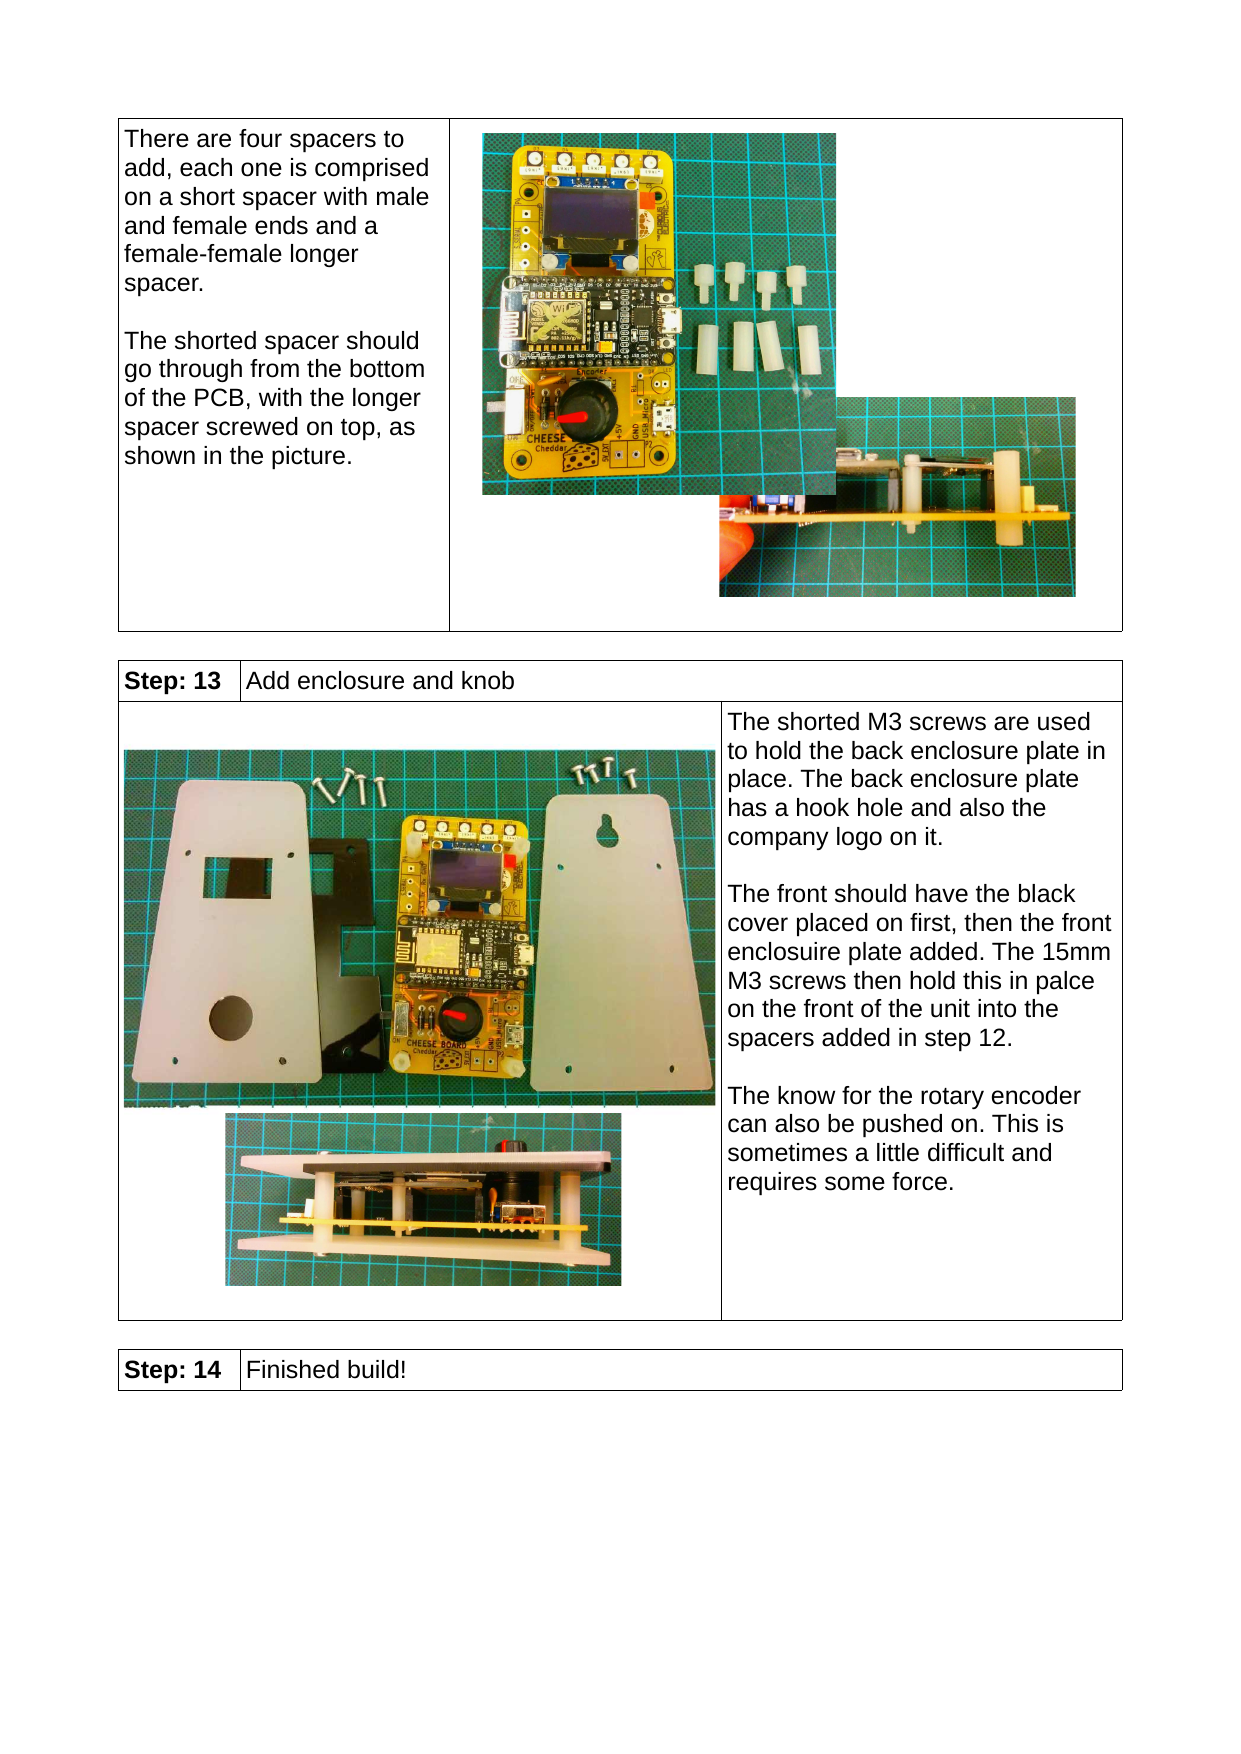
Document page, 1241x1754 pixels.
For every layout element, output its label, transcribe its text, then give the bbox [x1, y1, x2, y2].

table_header Step: 13 [119, 661, 240, 701]
table_header Add enclosure and knob [241, 661, 1122, 701]
table_cell The shorted M3 screws are used to hold the back enclosure plate in place. The back enclosure plate has a hook hole and also the company logo on it. The front should have the black cover placed on first, then the front enclosuire plate added. The 15mm M3 screws then hold this in palce on the front of the unit into the spacers added in step 12. The know for the rotary encoder can also be pushed on. This is sometimes a little difficult and requires some force. [722, 702, 1122, 1320]
table_cell [119, 702, 721, 1320]
table_cell There are four spacers to add, each one is comprised on a short spacer with male and female ends and a female-female longer spacer. The shorted spacer should go through from the bottom of the PCB, with the longer spacer screwed on top, as shown in the picture. [119, 119, 449, 631]
table_header Finished build! [241, 1350, 1122, 1390]
table_cell [450, 119, 1122, 631]
table_header Step: 14 [119, 1350, 240, 1390]
